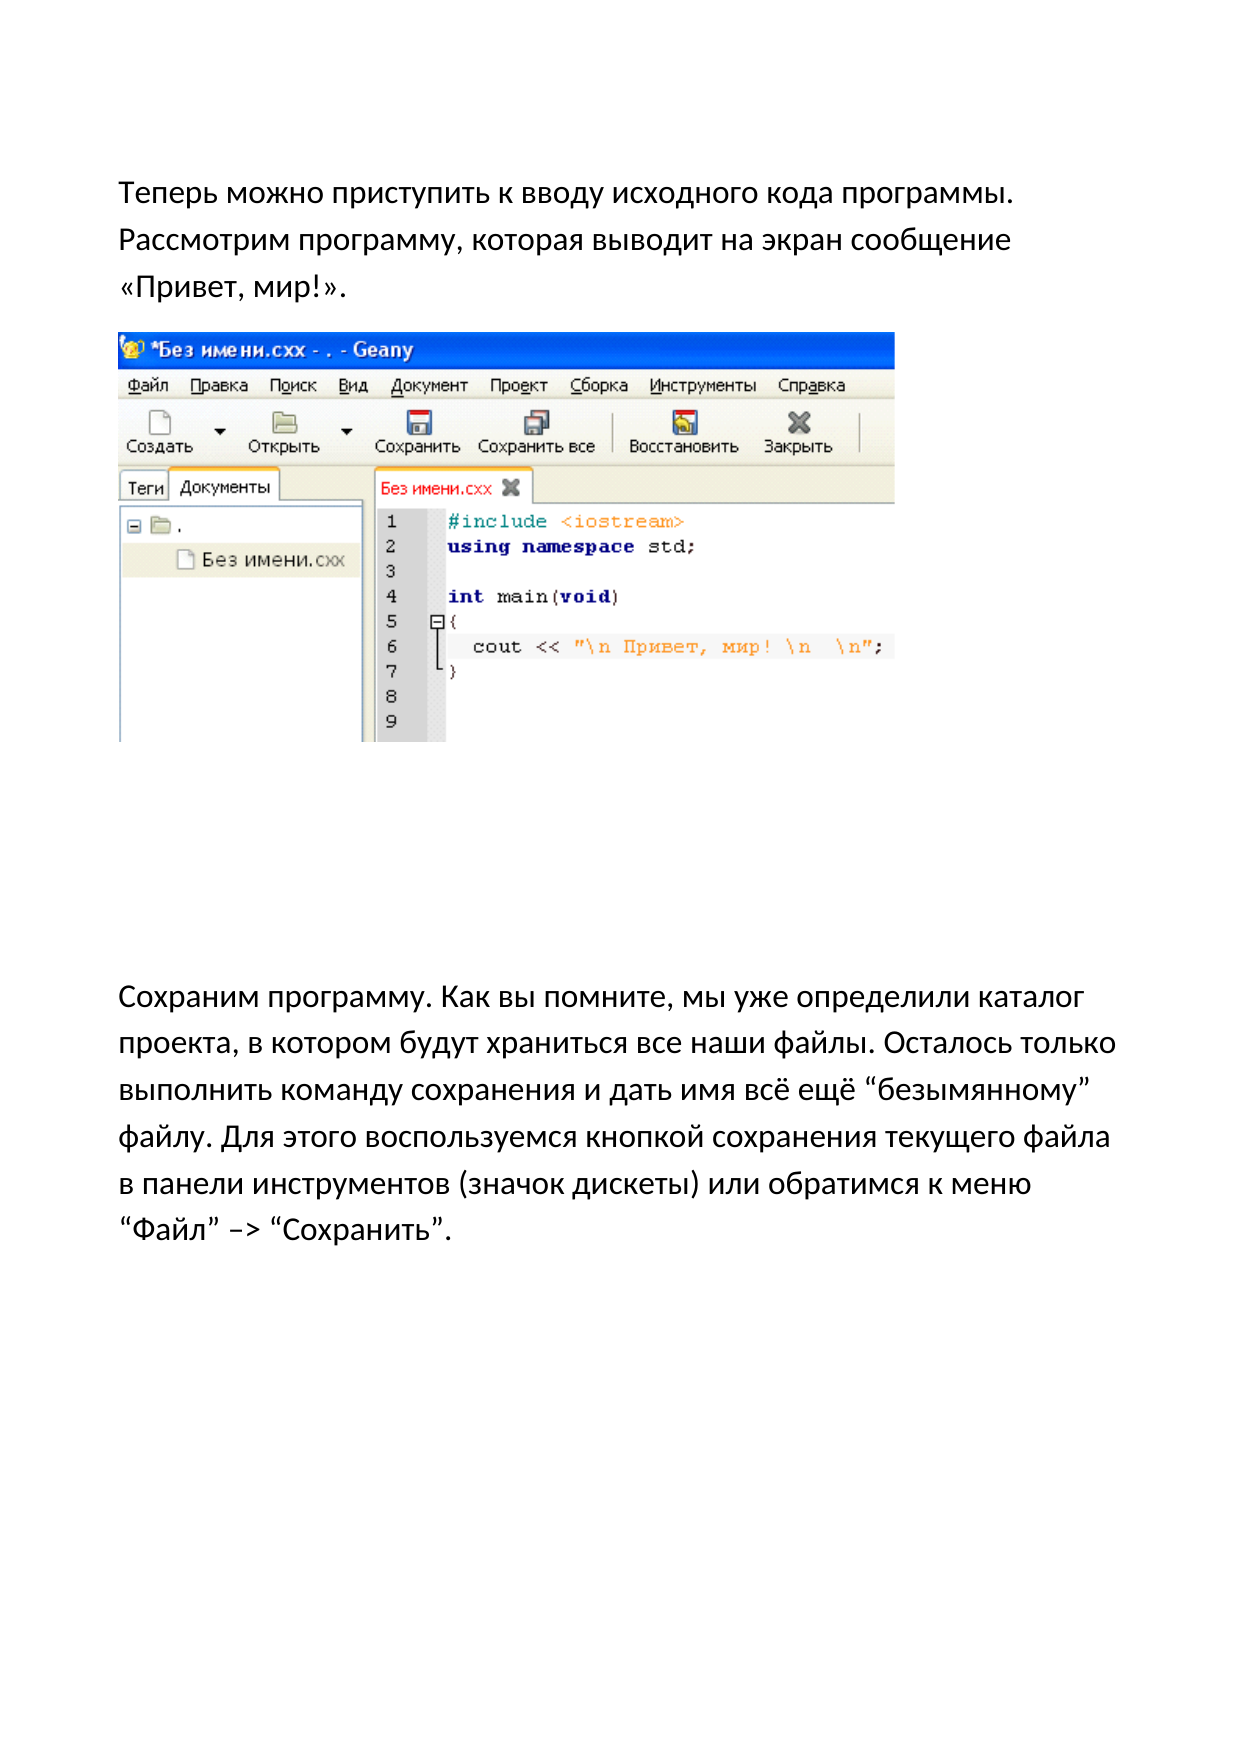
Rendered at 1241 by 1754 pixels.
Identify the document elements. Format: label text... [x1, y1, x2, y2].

text Сохраним программу. Как вы помните, мы уже определили каталог проекта, в котором будут храниться все наши файлы. Осталось только выполнить команду сохранения и дать имя всё ещё “безымянному” файлу. Для этого воспользуемся кнопкой сохранения текущего файла в панели инструментов (значок дискеты) или обратимся к меню “Файл” –> “Сохранить”. [118, 974, 1122, 1249]
text Теперь можно приступить к вводу исходного кода программы. Рассмотрим программу, которая выводит на экран сообщение «Привет, мир!». [118, 171, 1122, 305]
